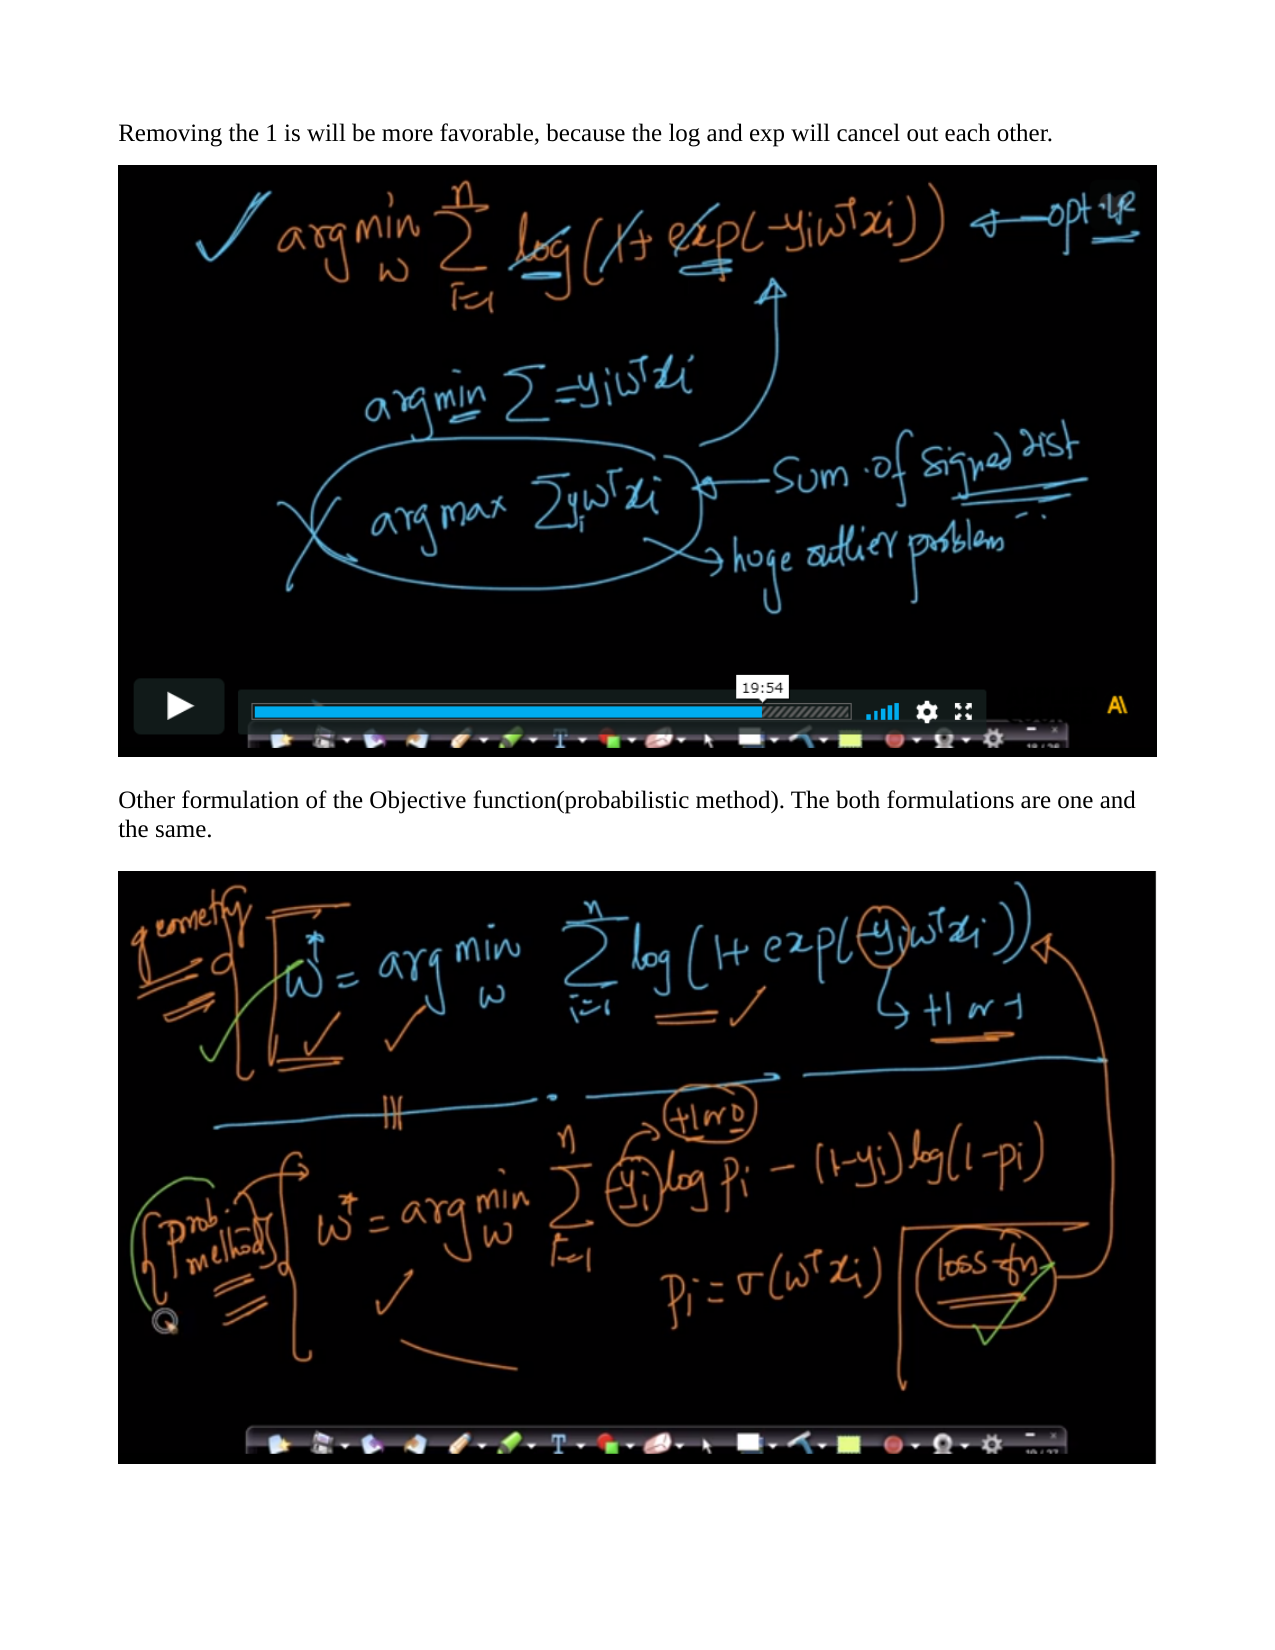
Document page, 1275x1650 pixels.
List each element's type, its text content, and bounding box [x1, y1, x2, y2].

picture [118, 871, 1157, 1464]
picture [118, 165, 1157, 757]
text Other formulation of the Objective function(probabilistic method). The both formulations are one and the same. [118, 785, 1157, 843]
text Removing the 1 is will be more favorable, because the log and exp will cancel out each other. [118, 118, 1157, 147]
